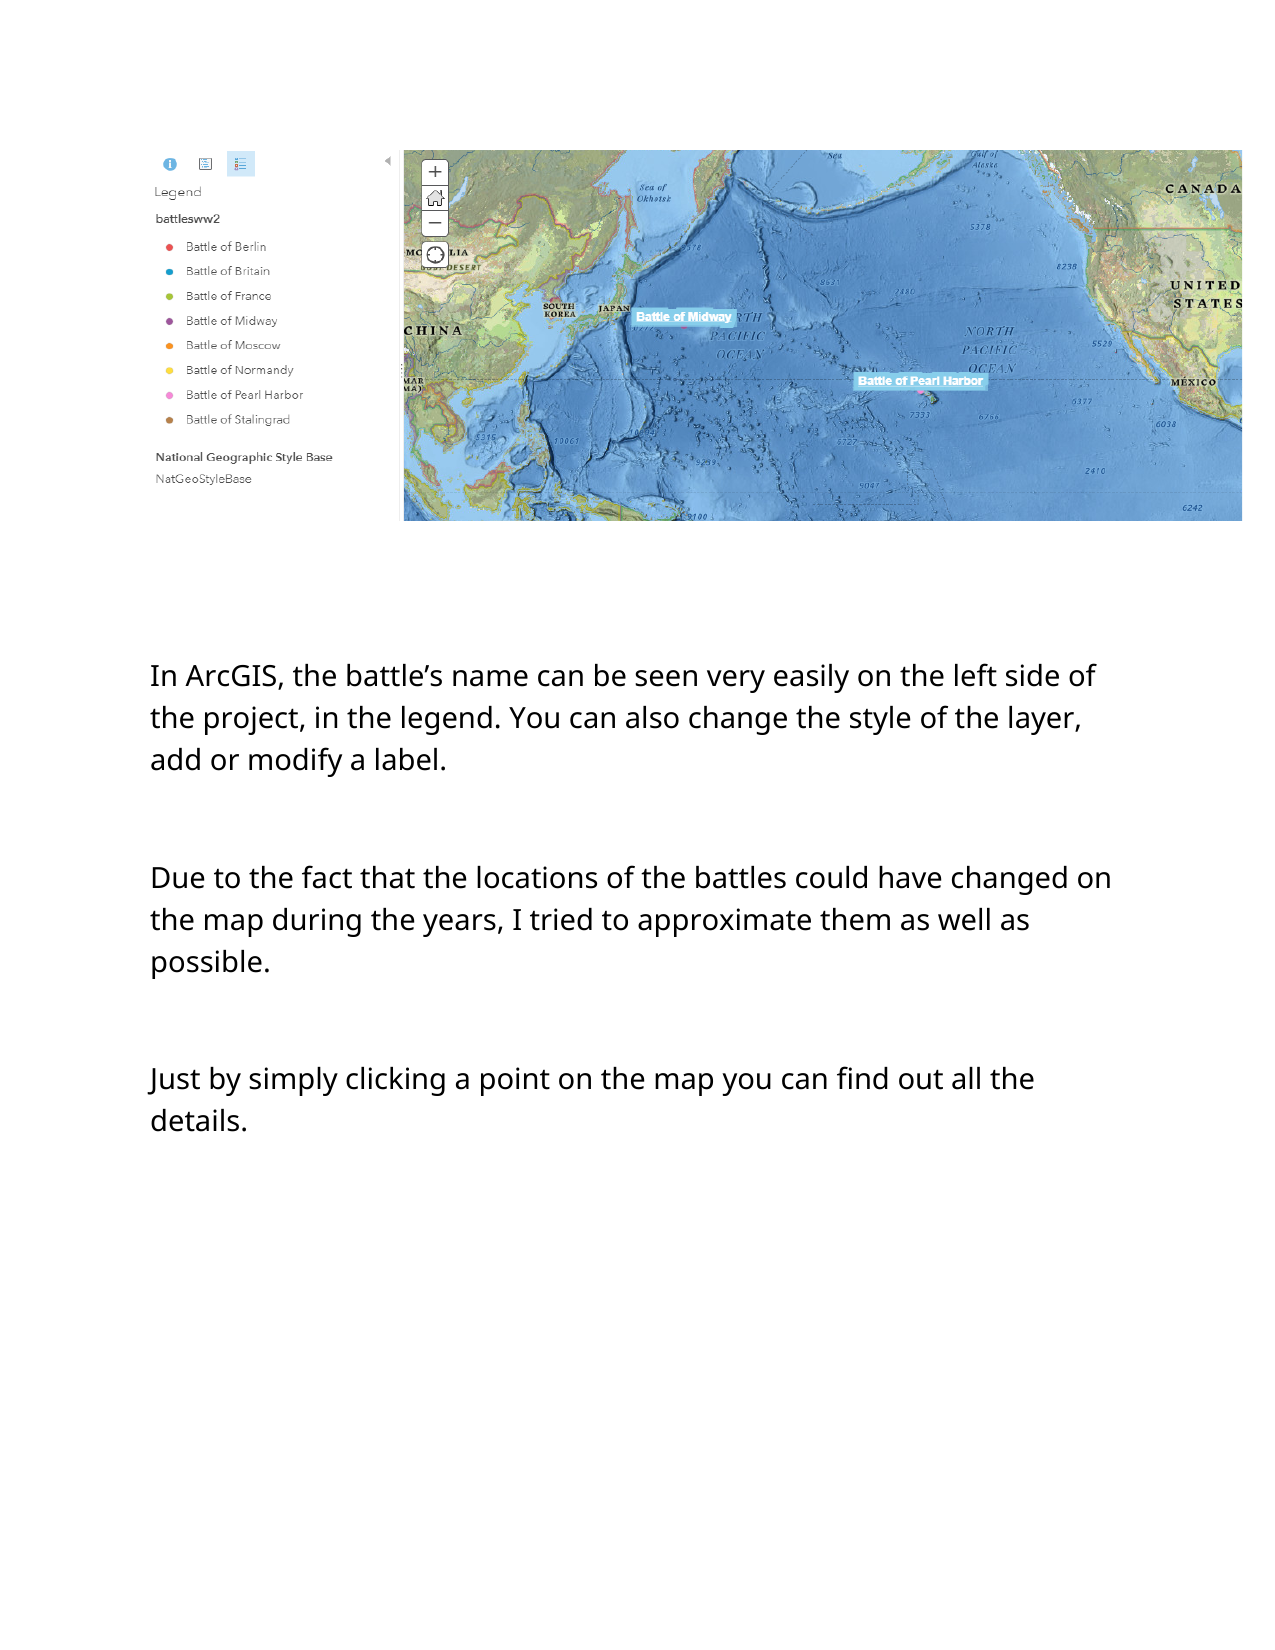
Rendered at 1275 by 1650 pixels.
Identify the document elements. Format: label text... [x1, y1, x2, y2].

text In ArcGIS, the battle’s name can be seen very easily on the left side of the project, in the legend. You can also change the style of the layer, add or modify a label. [150, 656, 1125, 779]
text Due to the fact that the locations of the battles could have changed on the map during the years, I tried to approximate them as well as possible. [150, 857, 1125, 981]
text Just by simply clicking a point on the map you can find out all the details. [150, 1058, 1125, 1140]
